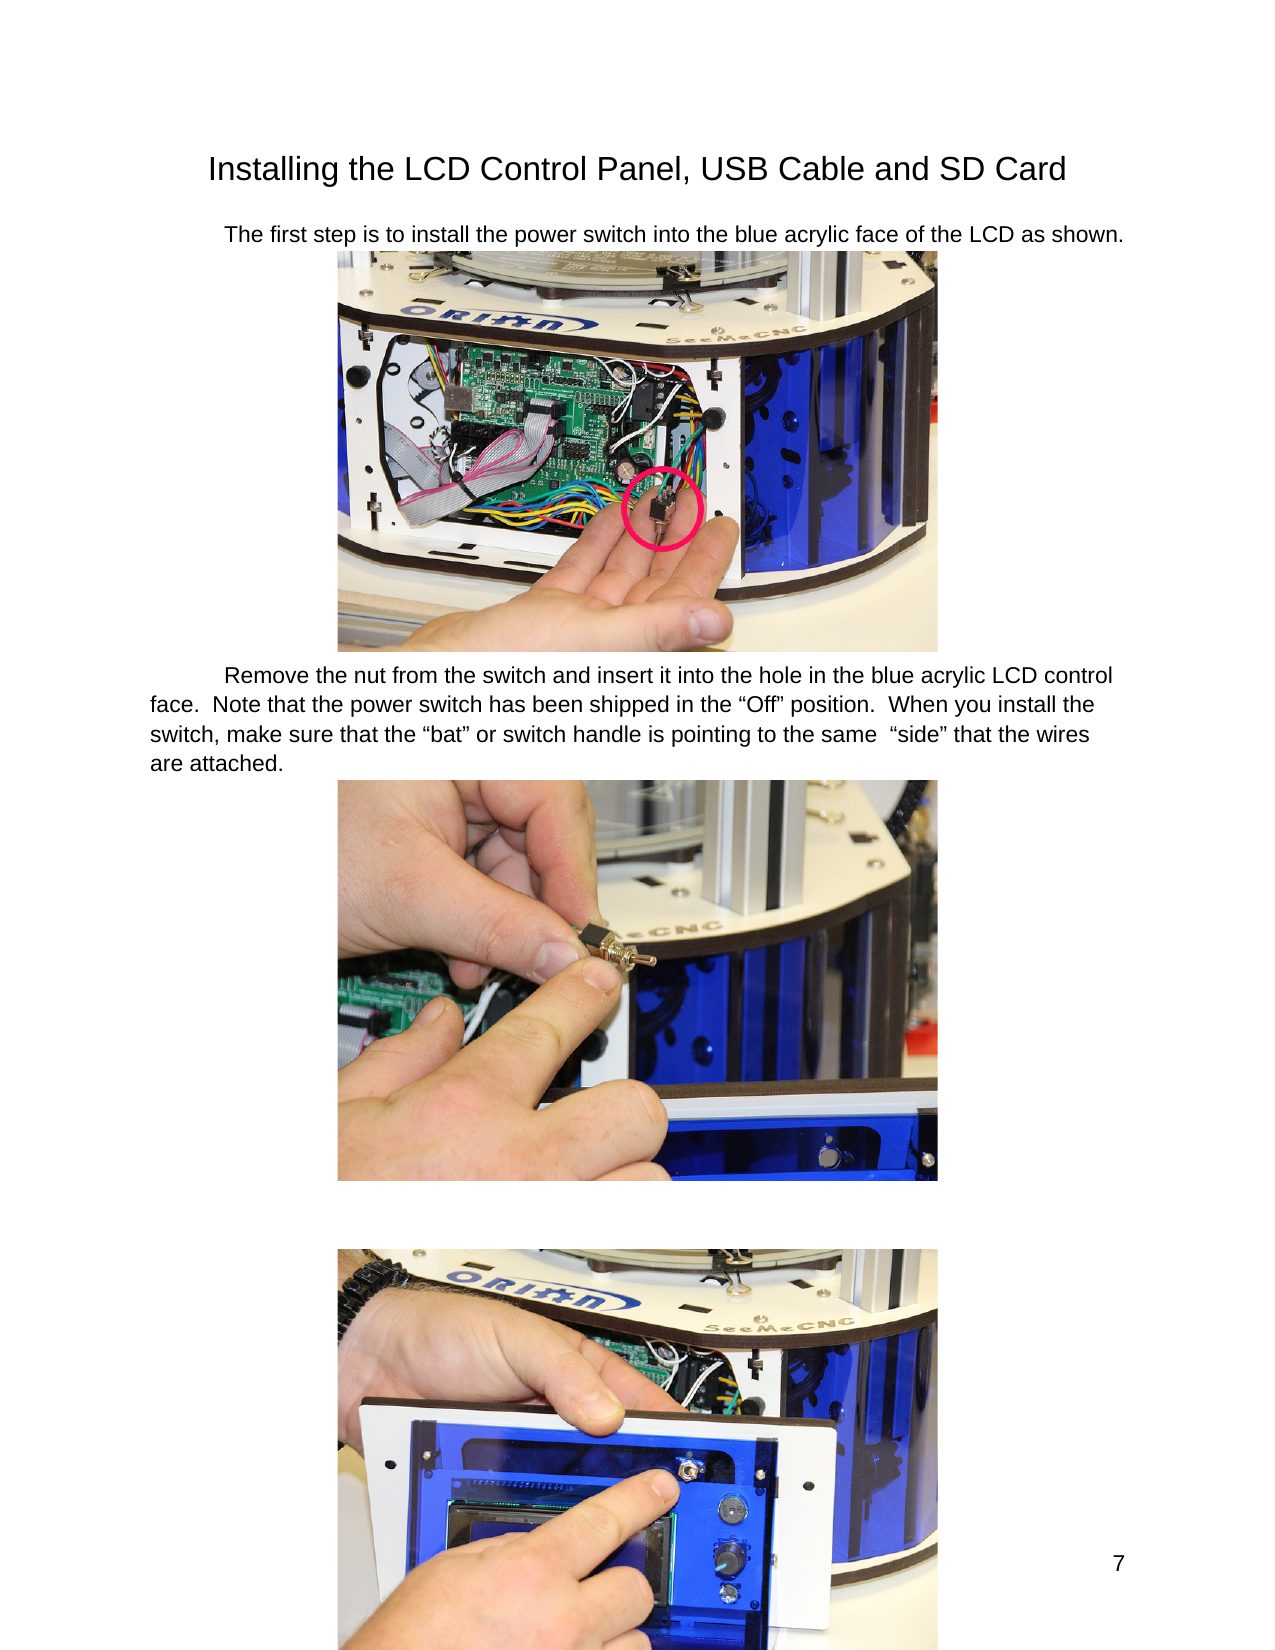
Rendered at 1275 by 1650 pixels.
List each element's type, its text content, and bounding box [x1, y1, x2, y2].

picture [337, 251, 938, 652]
picture [337, 780, 938, 1181]
picture [337, 1249, 938, 1650]
text Remove the nut from the switch and insert it into the hole in the blue acrylic LCD control face. Note that the power switch has been shipped in the “Off” position. When you install the switch, make sure that the “bat” or switch handle is pointing to the same “side” that the wires are attached. [150, 663, 1125, 777]
text The first step is to install the power switch into the blue acrylic face of the LCD as shown. [150, 222, 1125, 248]
subtitle Installing the LCD Control Panel, USB Cable and SD Card [150, 150, 1125, 187]
